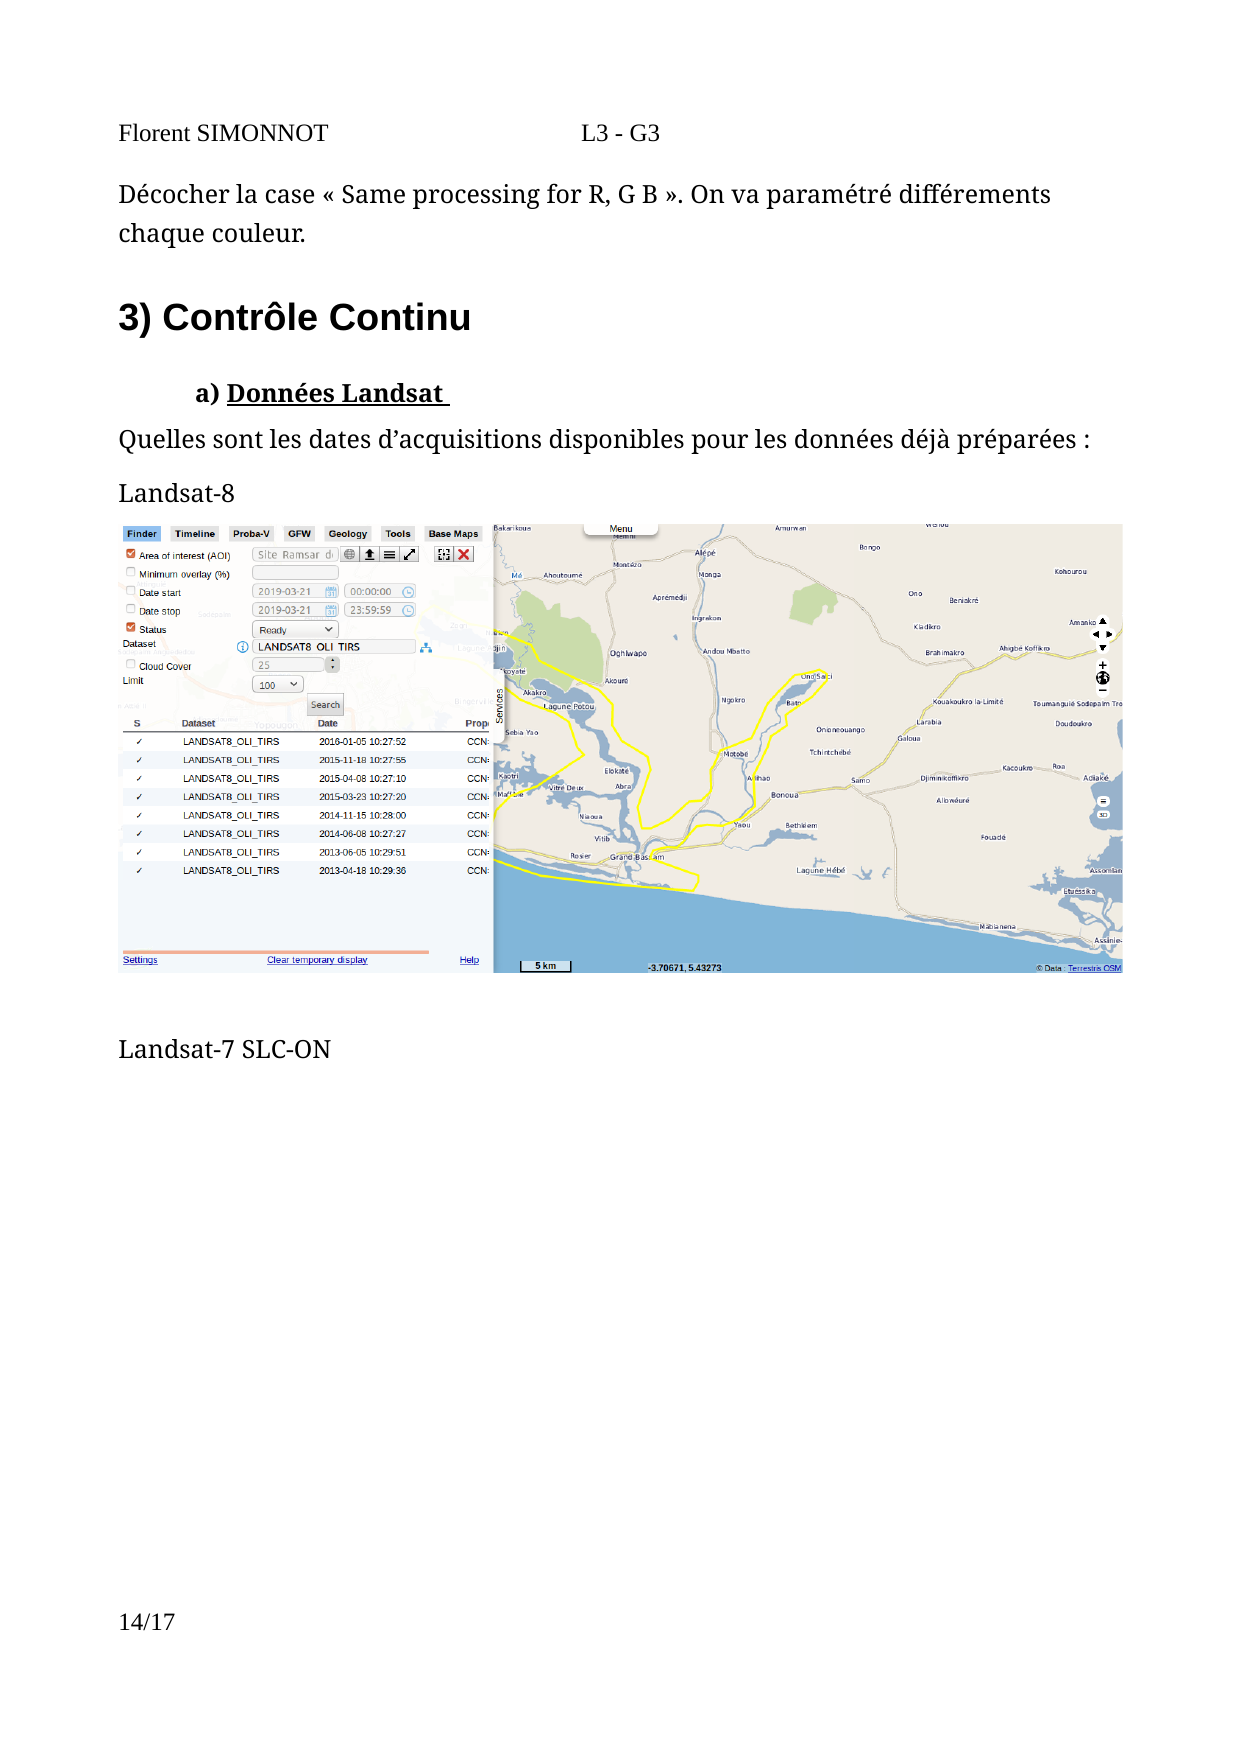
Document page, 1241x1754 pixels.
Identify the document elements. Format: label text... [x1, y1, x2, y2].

subtitle a) Données Landsat [195, 375, 1123, 409]
text Décocher la case « Same processing for R, G B ». On va paramétré différements chaque couleur. [118, 176, 1123, 249]
subtitle 3) Contrôle Continu [118, 294, 1123, 338]
picture [118, 524, 1123, 973]
text Quelles sont les dates d’acquisitions disponibles pour les données déjà préparées : [118, 422, 1123, 456]
text Landsat-8 [118, 476, 1123, 510]
text Landsat-7 SLC-ON [118, 1031, 1123, 1065]
